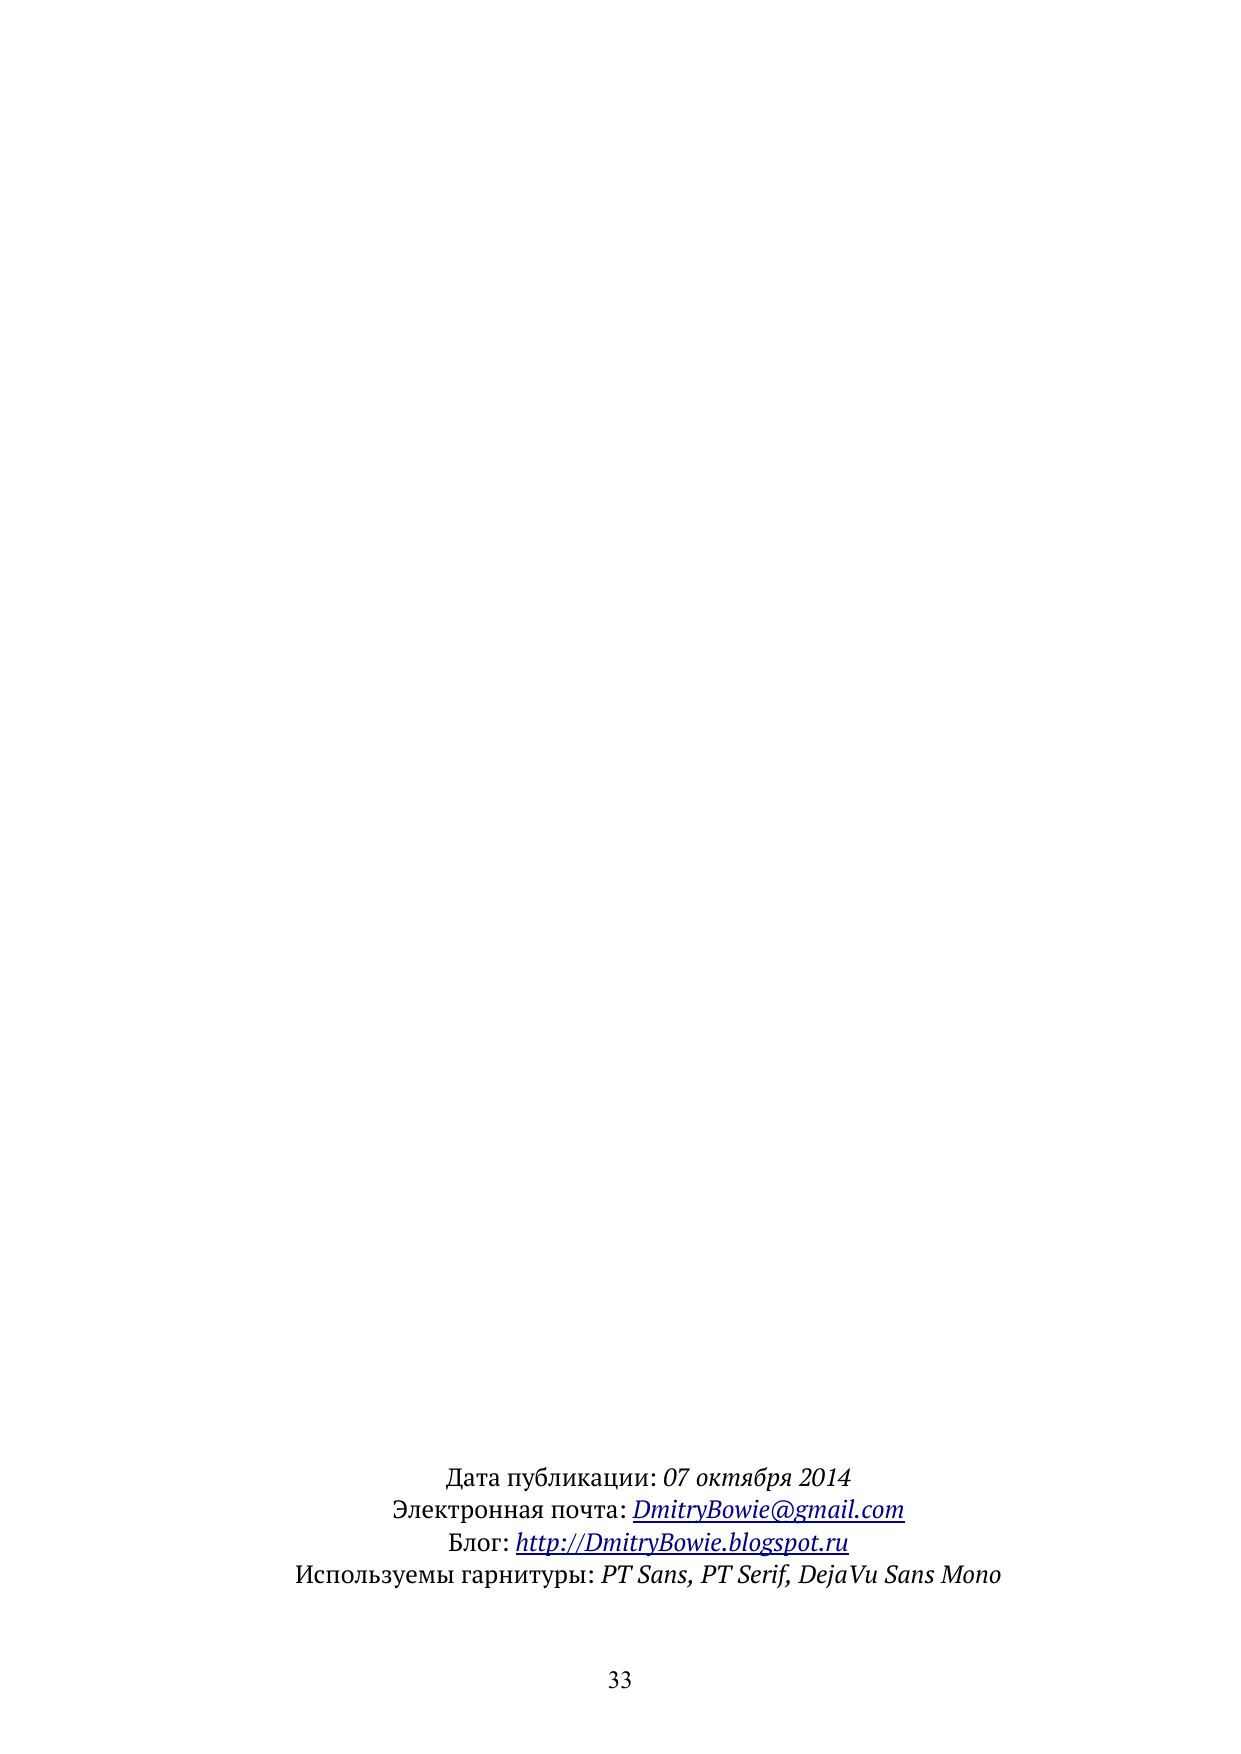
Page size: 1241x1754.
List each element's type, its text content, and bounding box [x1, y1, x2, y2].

text Блог: http://DmitryBowie.blogspot.ru [177, 1526, 1122, 1558]
text Электронная почта: DmitryBowie@gmail.com [177, 1493, 1122, 1526]
text Используемы гарнитуры: PT Sans, PT Serif, DejaVu Sans Mono [177, 1558, 1122, 1591]
text Дата публикации: 07 октября 2014 [177, 1461, 1122, 1493]
